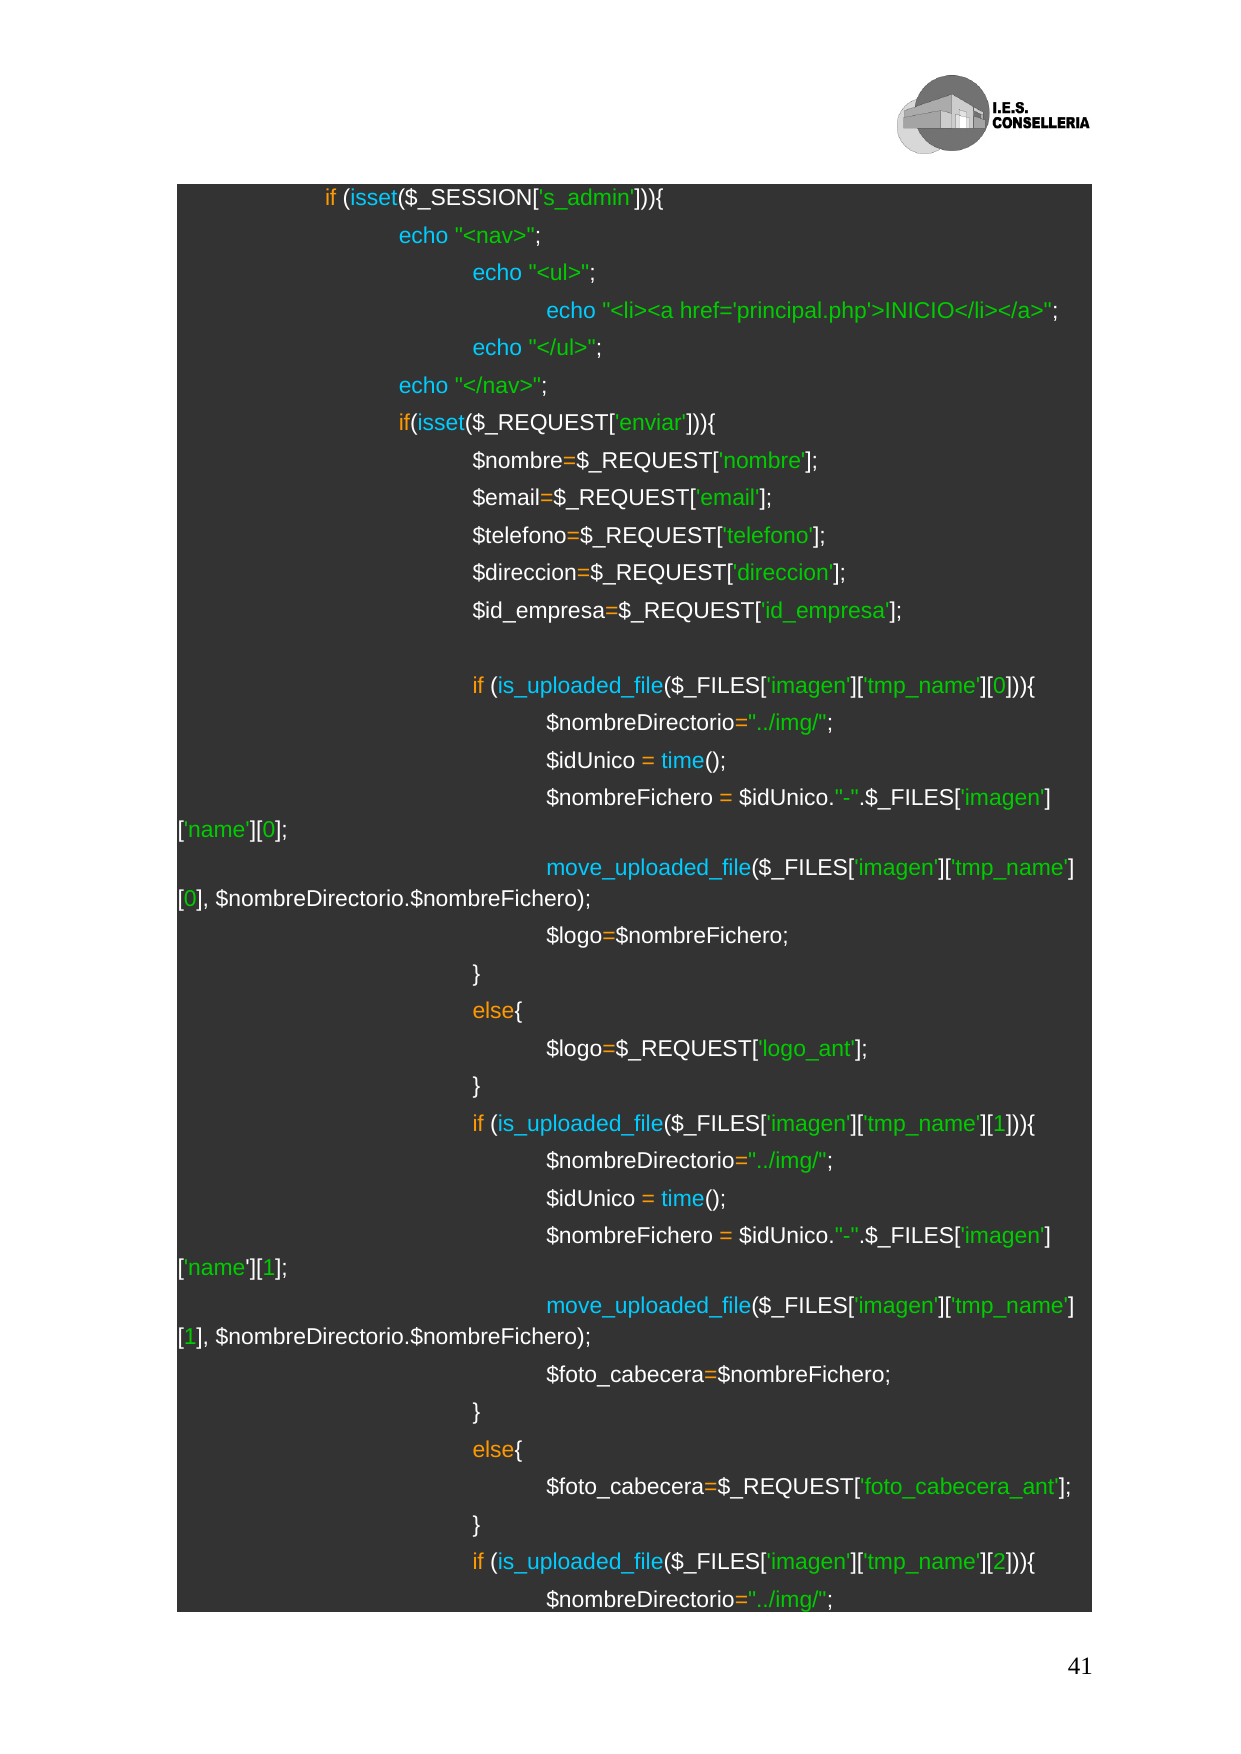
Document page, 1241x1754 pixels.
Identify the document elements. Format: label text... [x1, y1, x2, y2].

text $id_empresa=$_REQUEST['id_empresa']; [177, 597, 1092, 623]
text echo "</nav>"; [177, 372, 1092, 398]
text $nombreDirectorio="../img/"; [177, 1147, 1092, 1174]
text echo "<nav>"; [177, 222, 1092, 248]
text if (isset($_SESSION['s_admin'])){ [177, 184, 1092, 211]
text $logo=$_REQUEST['logo_ant']; [177, 1035, 1092, 1061]
text $email=$_REQUEST['email']; [177, 484, 1092, 511]
text $nombreFichero = $idUnico."-".$_FILES['imagen']['name'][0]; [177, 784, 1092, 842]
text $direccion=$_REQUEST['direccion']; [177, 559, 1092, 586]
text $nombreDirectorio="../img/"; [177, 1586, 1092, 1612]
text move_uploaded_file($_FILES['imagen']['tmp_name'][1], $nombreDirectorio.$nombreFichero); [177, 1292, 1092, 1349]
picture [894, 73, 1093, 155]
text else{ [177, 1436, 1092, 1462]
text } [177, 1072, 1092, 1099]
text if(isset($_REQUEST['enviar'])){ [177, 409, 1092, 436]
text if (is_uploaded_file($_FILES['imagen']['tmp_name'][2])){ [177, 1548, 1092, 1574]
text $nombre=$_REQUEST['nombre']; [177, 447, 1092, 473]
text $idUnico = time(); [177, 1185, 1092, 1211]
text $idUnico = time(); [177, 747, 1092, 773]
text } [177, 1398, 1092, 1424]
text echo "<li><a href='principal.php'>INICIO</li></a>"; [177, 297, 1092, 323]
text $logo=$nombreFichero; [177, 922, 1092, 949]
text $telefono=$_REQUEST['telefono']; [177, 522, 1092, 548]
text echo "</ul>"; [177, 334, 1092, 361]
text echo "<ul>"; [177, 259, 1092, 286]
text $foto_cabecera=$_REQUEST['foto_cabecera_ant']; [177, 1473, 1092, 1499]
text move_uploaded_file($_FILES['imagen']['tmp_name'][0], $nombreDirectorio.$nombreFichero); [177, 853, 1092, 911]
text $nombreDirectorio="../img/"; [177, 709, 1092, 736]
text } [177, 960, 1092, 986]
text else{ [177, 997, 1092, 1024]
text $nombreFichero = $idUnico."-".$_FILES['imagen']['name'][1]; [177, 1222, 1092, 1280]
text if (is_uploaded_file($_FILES['imagen']['tmp_name'][1])){ [177, 1110, 1092, 1136]
text } [177, 1511, 1092, 1537]
text if (is_uploaded_file($_FILES['imagen']['tmp_name'][0])){ [177, 672, 1092, 698]
text $foto_cabecera=$nombreFichero; [177, 1361, 1092, 1387]
